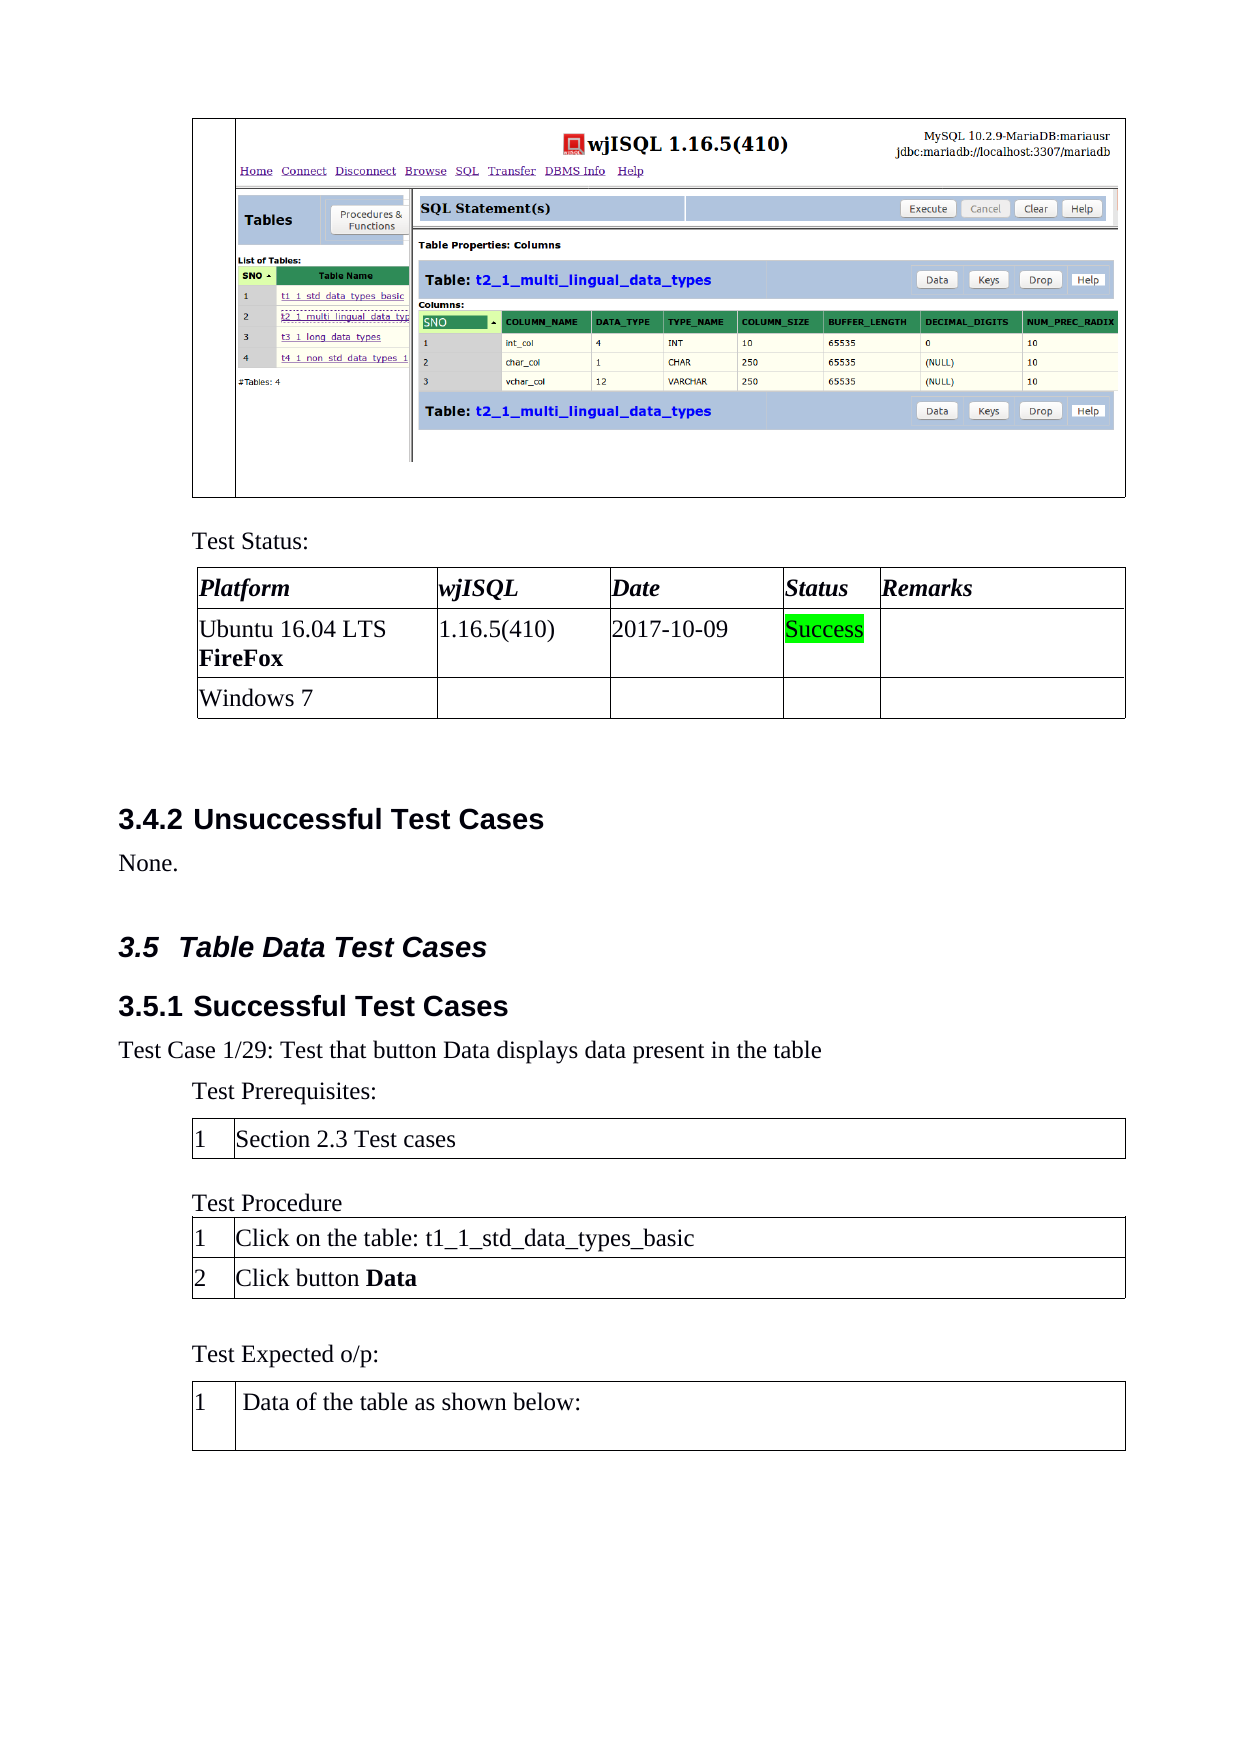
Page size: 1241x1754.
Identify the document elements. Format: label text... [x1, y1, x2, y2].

subtitle Unsuccessful Test Cases [118, 802, 1122, 836]
text None. [118, 848, 1122, 877]
table_header [236, 119, 1125, 496]
table_header Platform [198, 568, 437, 608]
table_cell [784, 678, 880, 718]
picture [236, 124, 1118, 462]
table_cell Success [784, 609, 880, 677]
table_header 1 [193, 1382, 235, 1450]
table_header 1 [193, 1119, 234, 1158]
table_header Remarks [881, 568, 1125, 608]
table_cell 2 [193, 1258, 234, 1298]
table_header Date [611, 568, 783, 608]
subtitle Successful Test Cases [118, 989, 1122, 1023]
table_header Data of the table as shown below: [236, 1382, 1125, 1450]
table_cell 2017-10-09 [611, 609, 783, 677]
table_header Section 2.3 Test cases [235, 1119, 1125, 1158]
table_cell Click button Data [235, 1258, 1125, 1298]
table_header wjISQL [438, 568, 610, 608]
text Test Case 1/29: Test that button Data displays data present in the table [118, 1035, 1122, 1064]
subtitle Table Data Test Cases [118, 931, 1122, 964]
table_cell [611, 678, 783, 718]
text Test Prerequisites: [118, 1076, 1122, 1105]
table_header Click on the table: t1_1_std_data_types_basic [235, 1218, 1125, 1257]
table_cell Ubuntu 16.04 LTS FireFox [198, 609, 437, 677]
table_cell [438, 678, 610, 718]
text Test Status: [118, 526, 1122, 554]
table_cell Windows 7 [198, 678, 437, 718]
table_cell [881, 608, 1125, 677]
table_header Status [784, 568, 880, 608]
text Test Expected o/p: [118, 1339, 1122, 1368]
table_header 1 [193, 1218, 234, 1257]
table_cell 1.16.5(410) [438, 609, 610, 677]
table_header [193, 119, 235, 496]
text Test Procedure [118, 1188, 1122, 1216]
table_cell [881, 677, 1125, 718]
